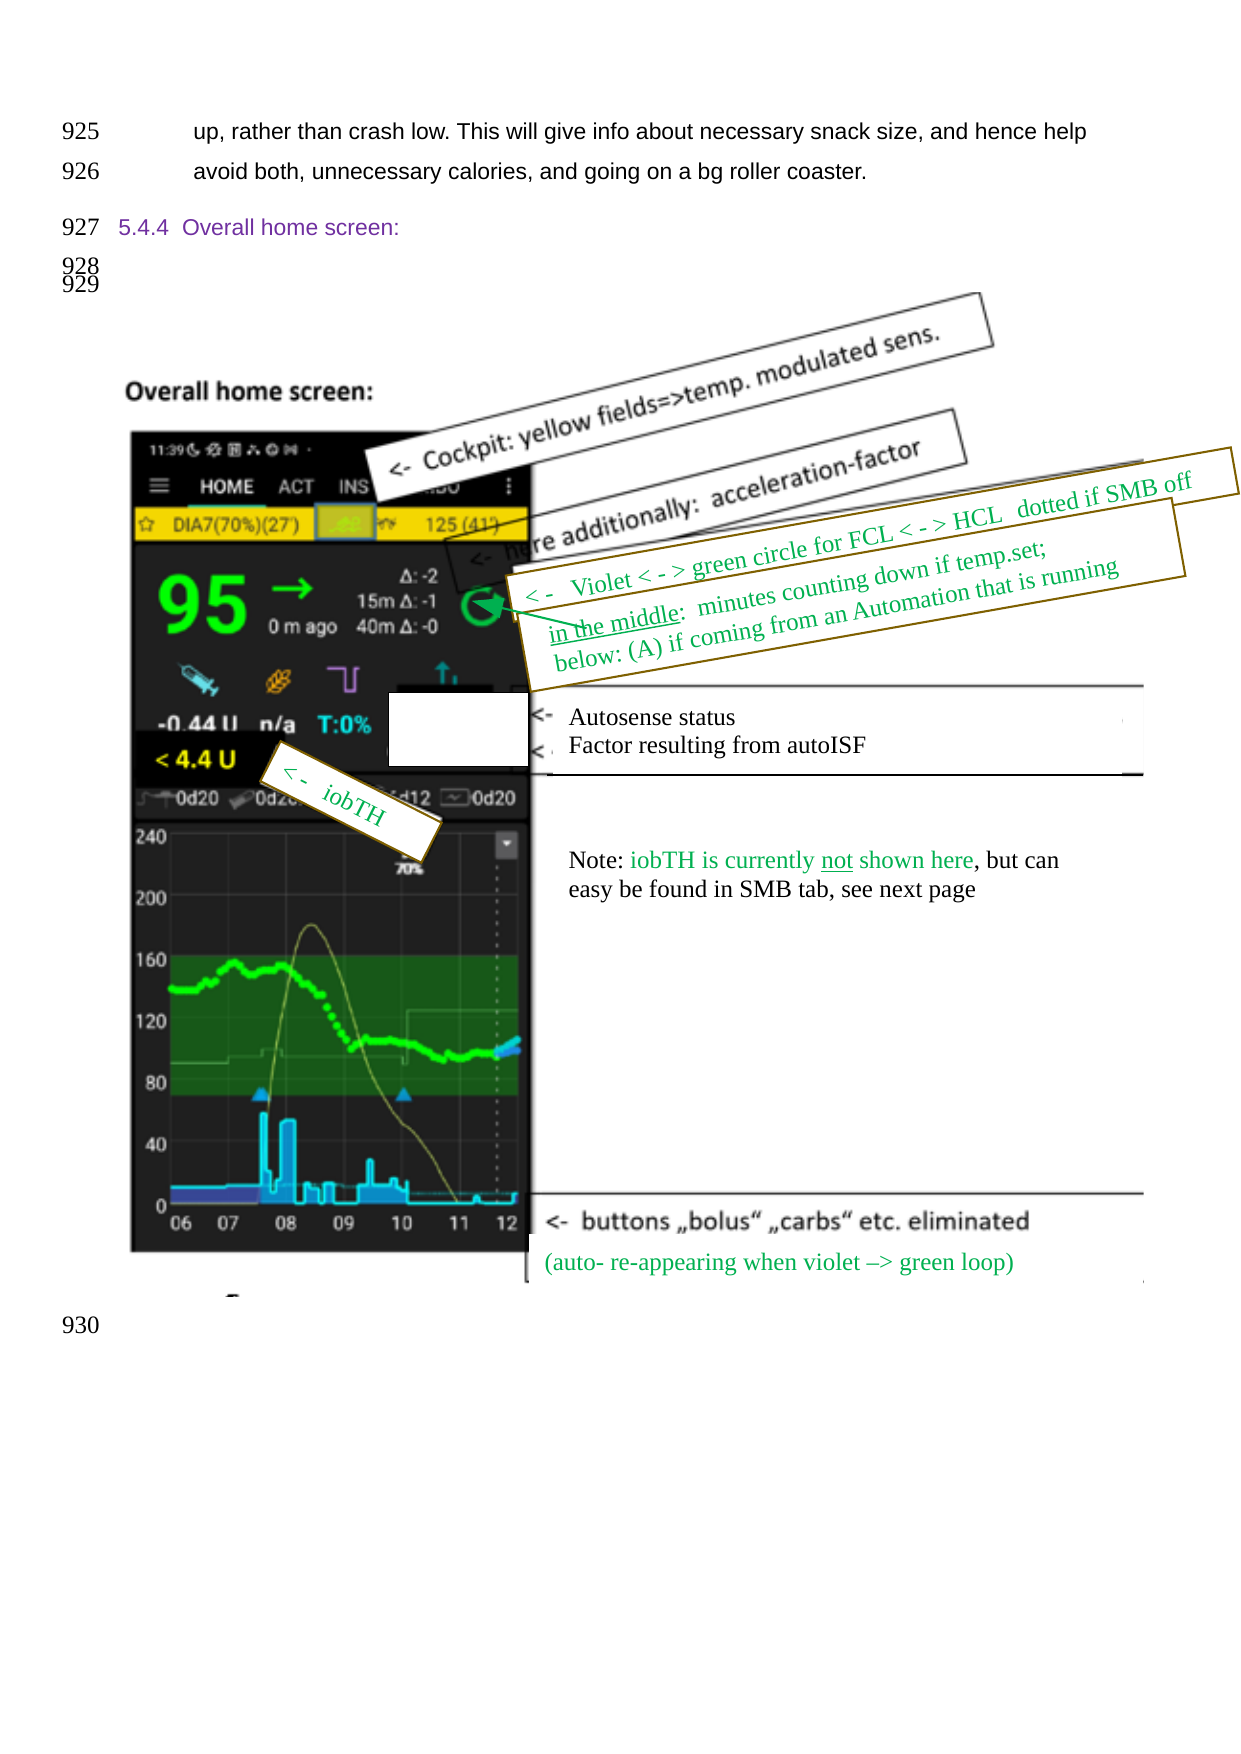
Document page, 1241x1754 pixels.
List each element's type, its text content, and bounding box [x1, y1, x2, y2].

text ai: 111% [404, 729, 513, 758]
text 5.4.4 Overall home screen: (The violet FCL button might not yet be launched; bottom buttons can also be manually eliminated via AAPS Preferences/Overview/Buttons) [118, 214, 1122, 279]
text Autosense status [568, 702, 1107, 731]
text Note: iobTH is currently not shown here, but can easy be found in SMB tab, see next page [568, 846, 1107, 903]
text Factor resulting from autoISF [568, 731, 1107, 759]
text as: 100% [404, 700, 513, 729]
list up, rather than crash low. This will give info about necessary snack size, and hence help avoid both, unnecessary calories, and going on a bg roller coaster. [193, 118, 1122, 184]
